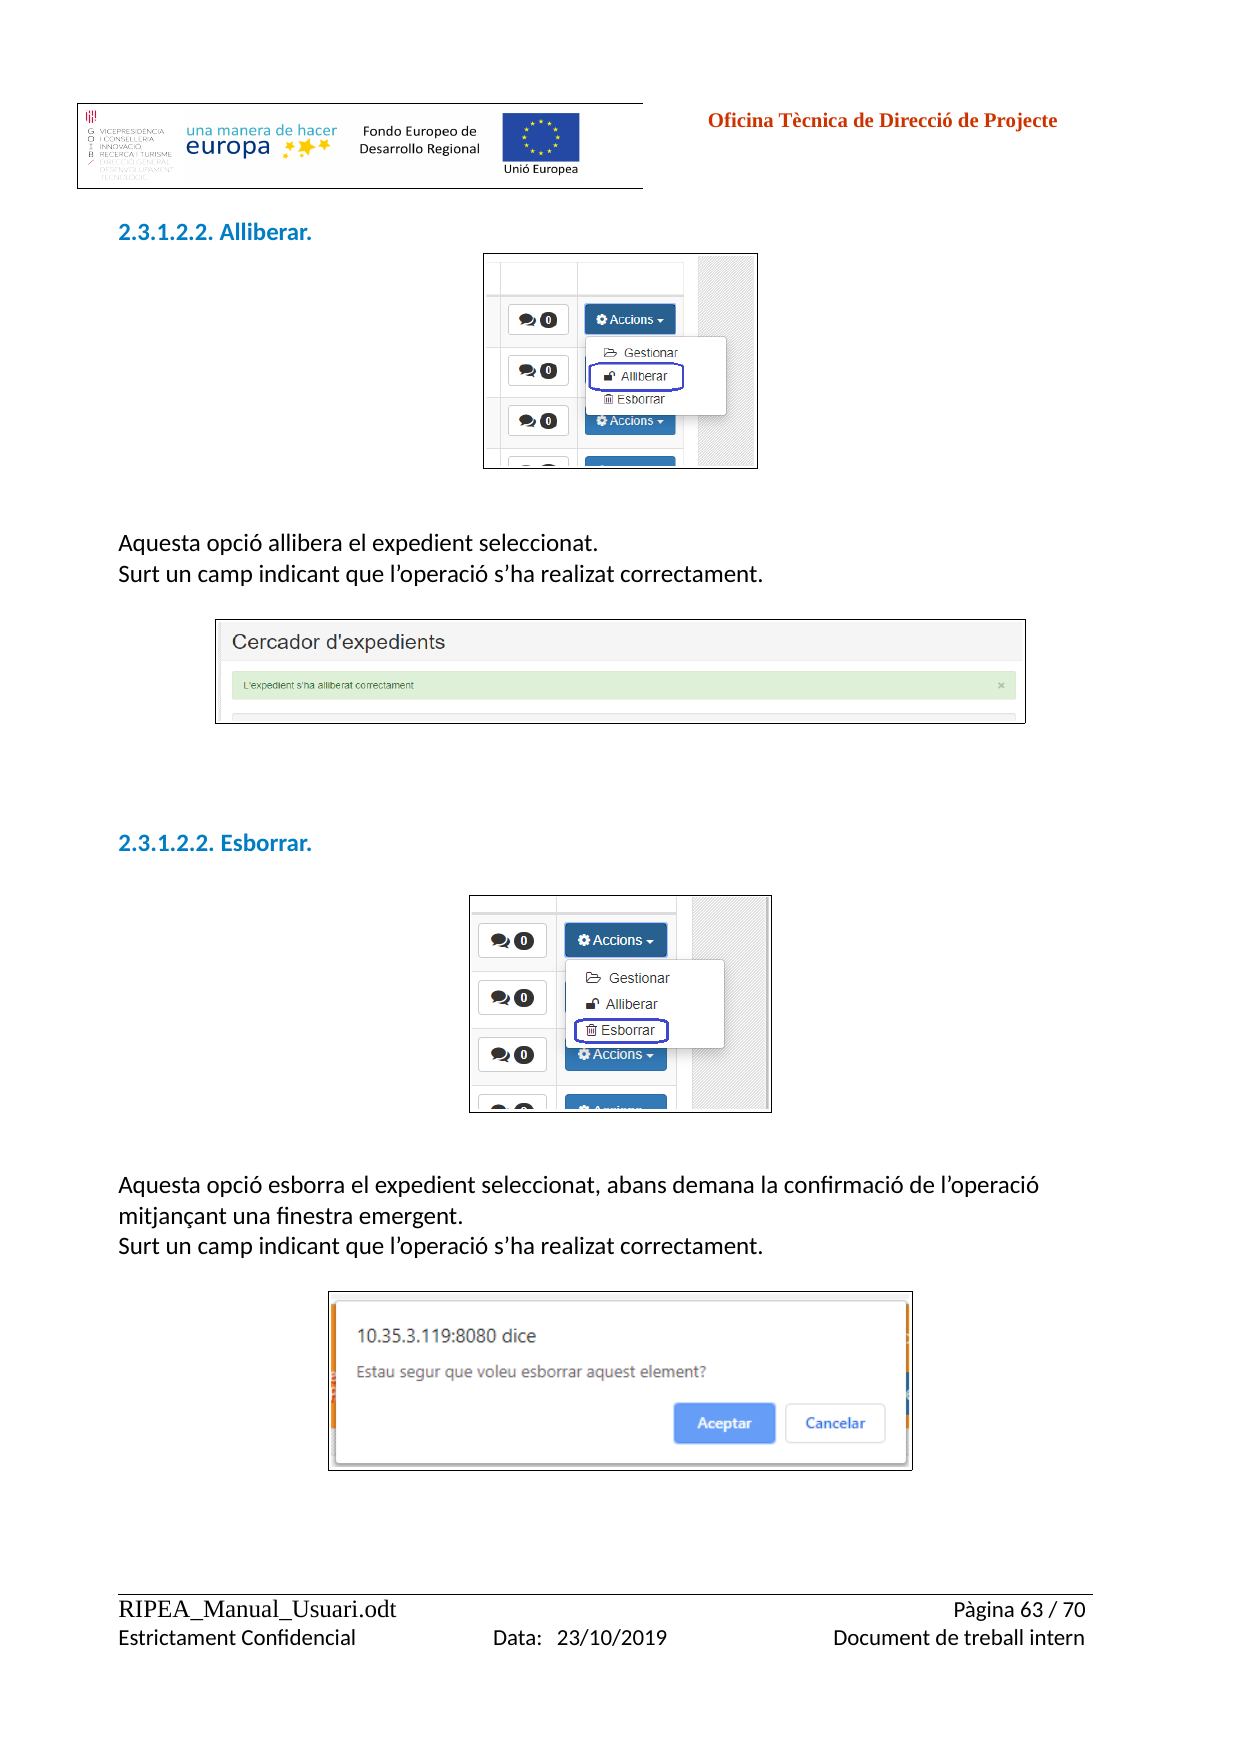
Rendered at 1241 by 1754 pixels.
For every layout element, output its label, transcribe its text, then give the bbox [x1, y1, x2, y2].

picture [331, 1294, 910, 1467]
text Aquesta opció allibera el expedient seleccionat. [118, 528, 1122, 558]
picture [486, 256, 754, 466]
picture [218, 622, 1023, 721]
subtitle 2.3.1.2.2. Alliberar. [118, 216, 1122, 247]
text Surt un camp indicant que l’operació s’ha realizat correctament. [118, 558, 1122, 589]
picture [82, 108, 178, 182]
text Aquesta opció esborra el expedient seleccionat, abans demana la confirmació de l’operació mitjançant una finestra emergent. [118, 1169, 1122, 1230]
picture [471, 897, 769, 1109]
text Surt un camp indicant que l’operació s’ha realizat correctament. [118, 1230, 1122, 1261]
subtitle 2.3.1.2.2. Esborrar. [118, 827, 1122, 858]
picture [184, 108, 585, 182]
